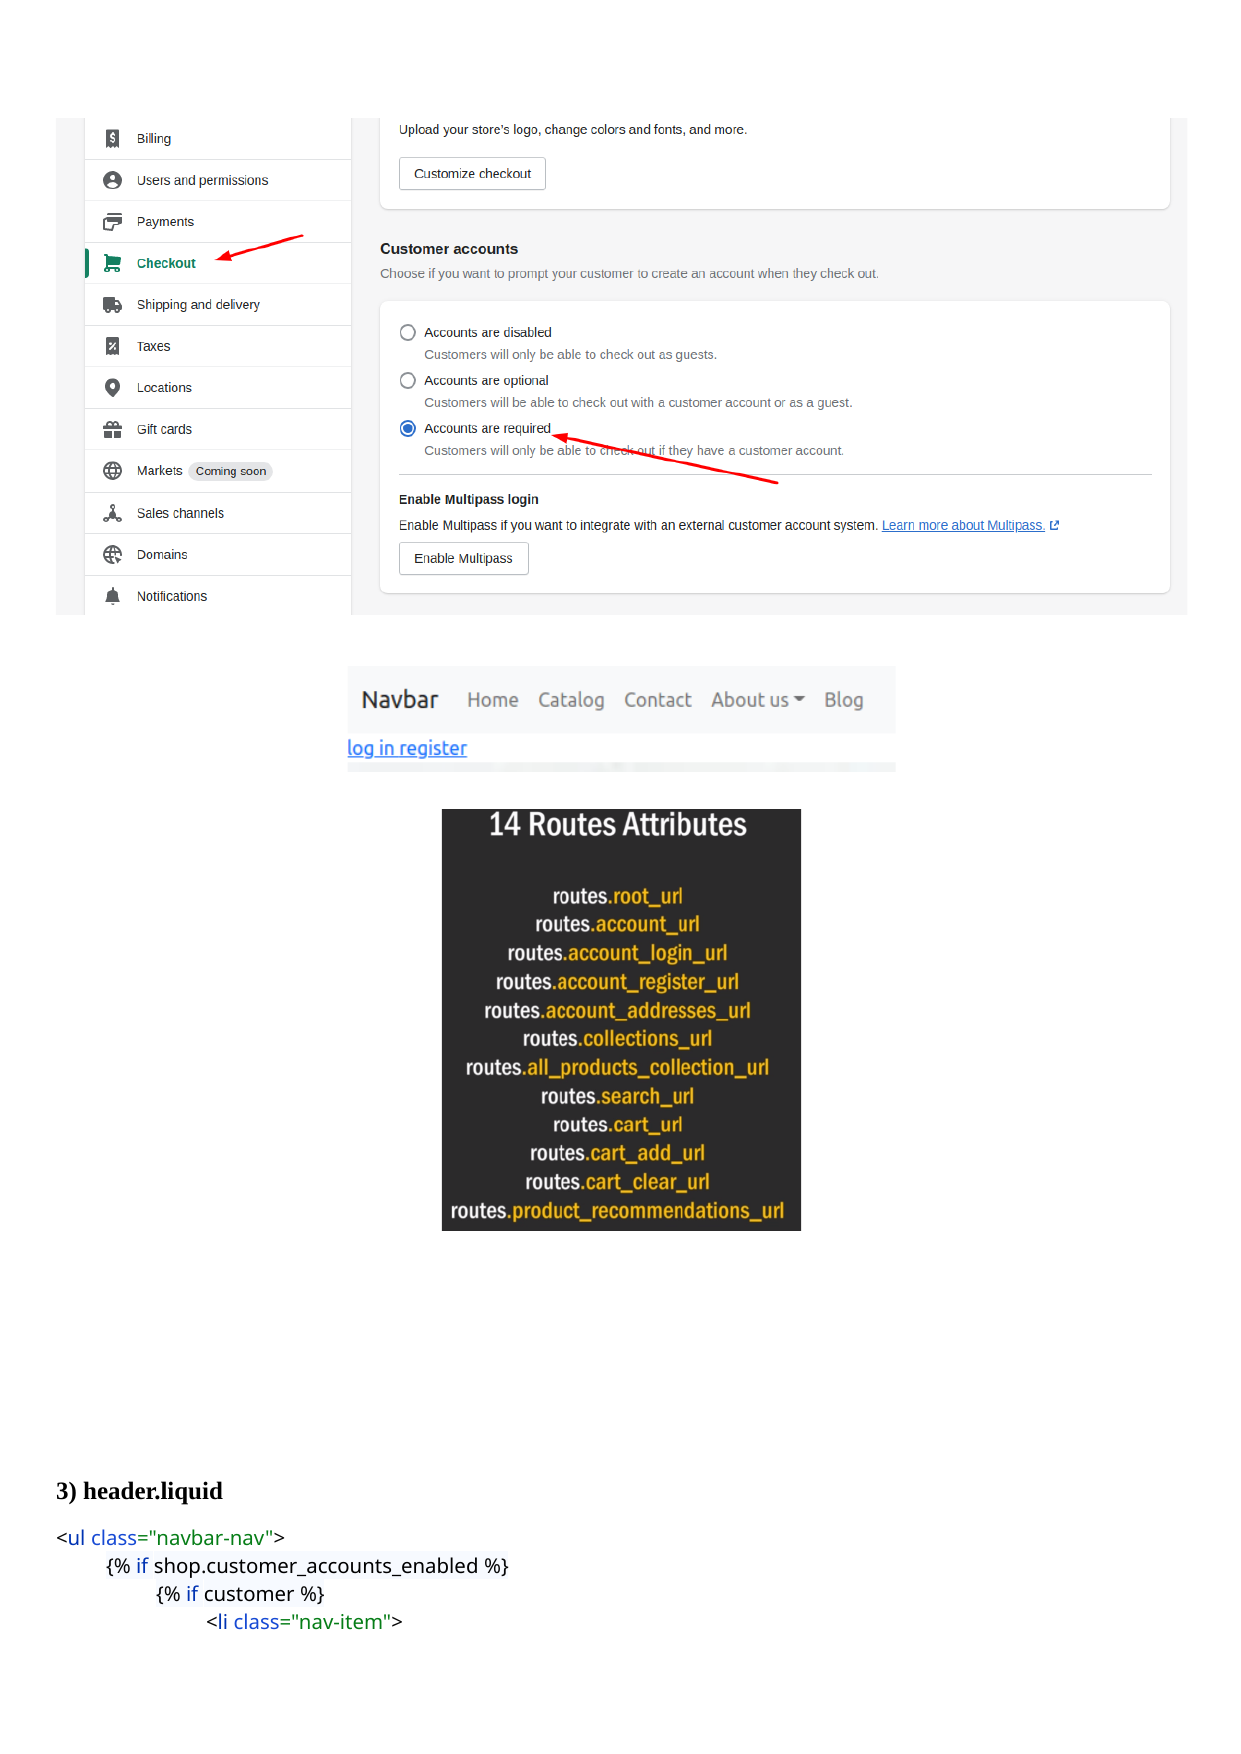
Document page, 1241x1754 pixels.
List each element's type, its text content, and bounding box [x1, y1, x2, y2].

text <li class="nav-item"> [56, 1607, 1187, 1636]
text 3) header.liquid [56, 1476, 1187, 1504]
text {% if shop.customer_accounts_enabled %} [56, 1551, 1187, 1579]
text <ul class="navbar-nav"> [56, 1523, 1187, 1551]
picture [55, 118, 1188, 615]
picture [441, 809, 802, 1231]
text {% if customer %} [56, 1579, 1187, 1607]
picture [347, 666, 896, 772]
